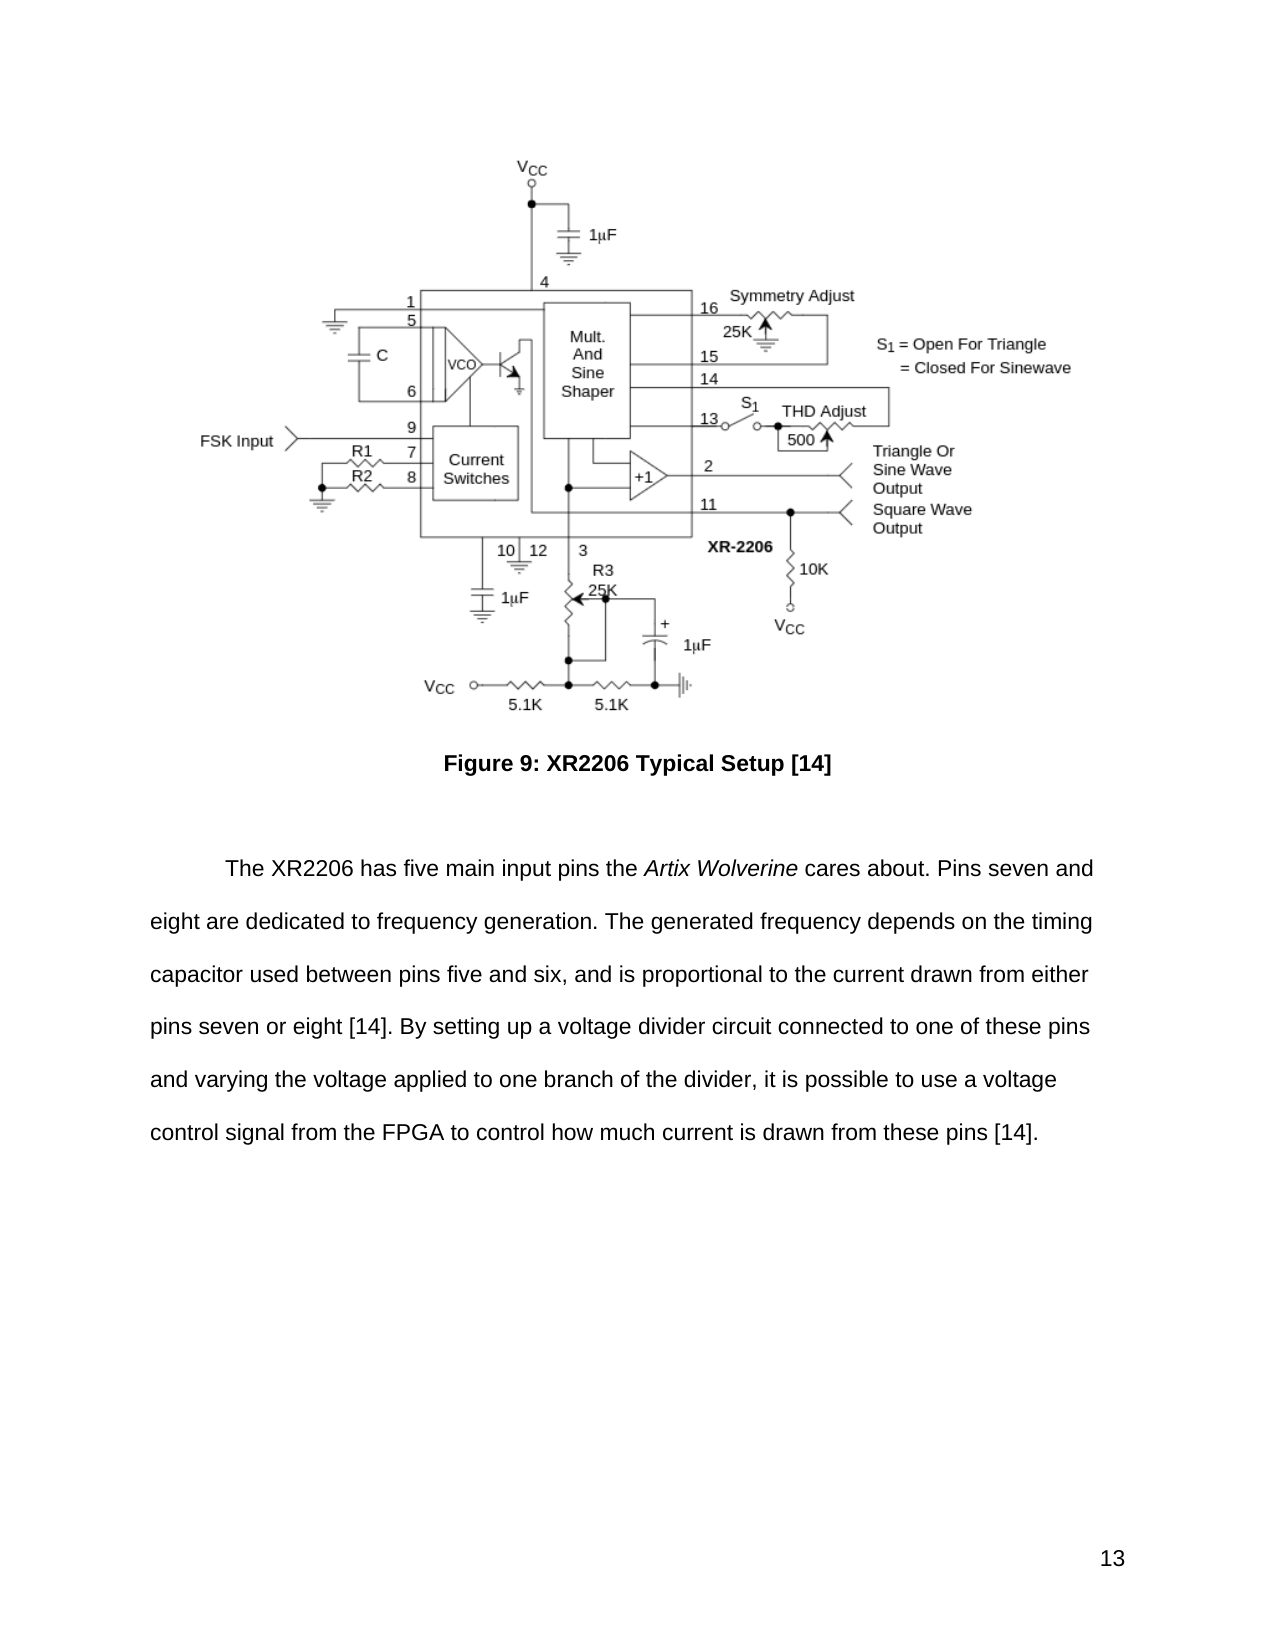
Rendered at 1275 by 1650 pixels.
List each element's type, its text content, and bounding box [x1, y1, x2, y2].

text The XR2206 has five main input pins the Artix Wolverine cares about. Pins seven and eight are dedicated to frequency generation. The generated frequency depends on the timing capacitor used between pins five and six, and is proportional to the current drawn from either pins seven or eight [14]. By setting up a voltage divider circuit connected to one of these pins and varying the voltage applied to one branch of the divider, it is possible to use a voltage control signal from the FPGA to control how much current is drawn from these pins [14]. [150, 855, 1125, 1145]
text Figure 9: XR2206 Typical Setup [14] [150, 750, 1125, 776]
picture [193, 150, 1083, 724]
